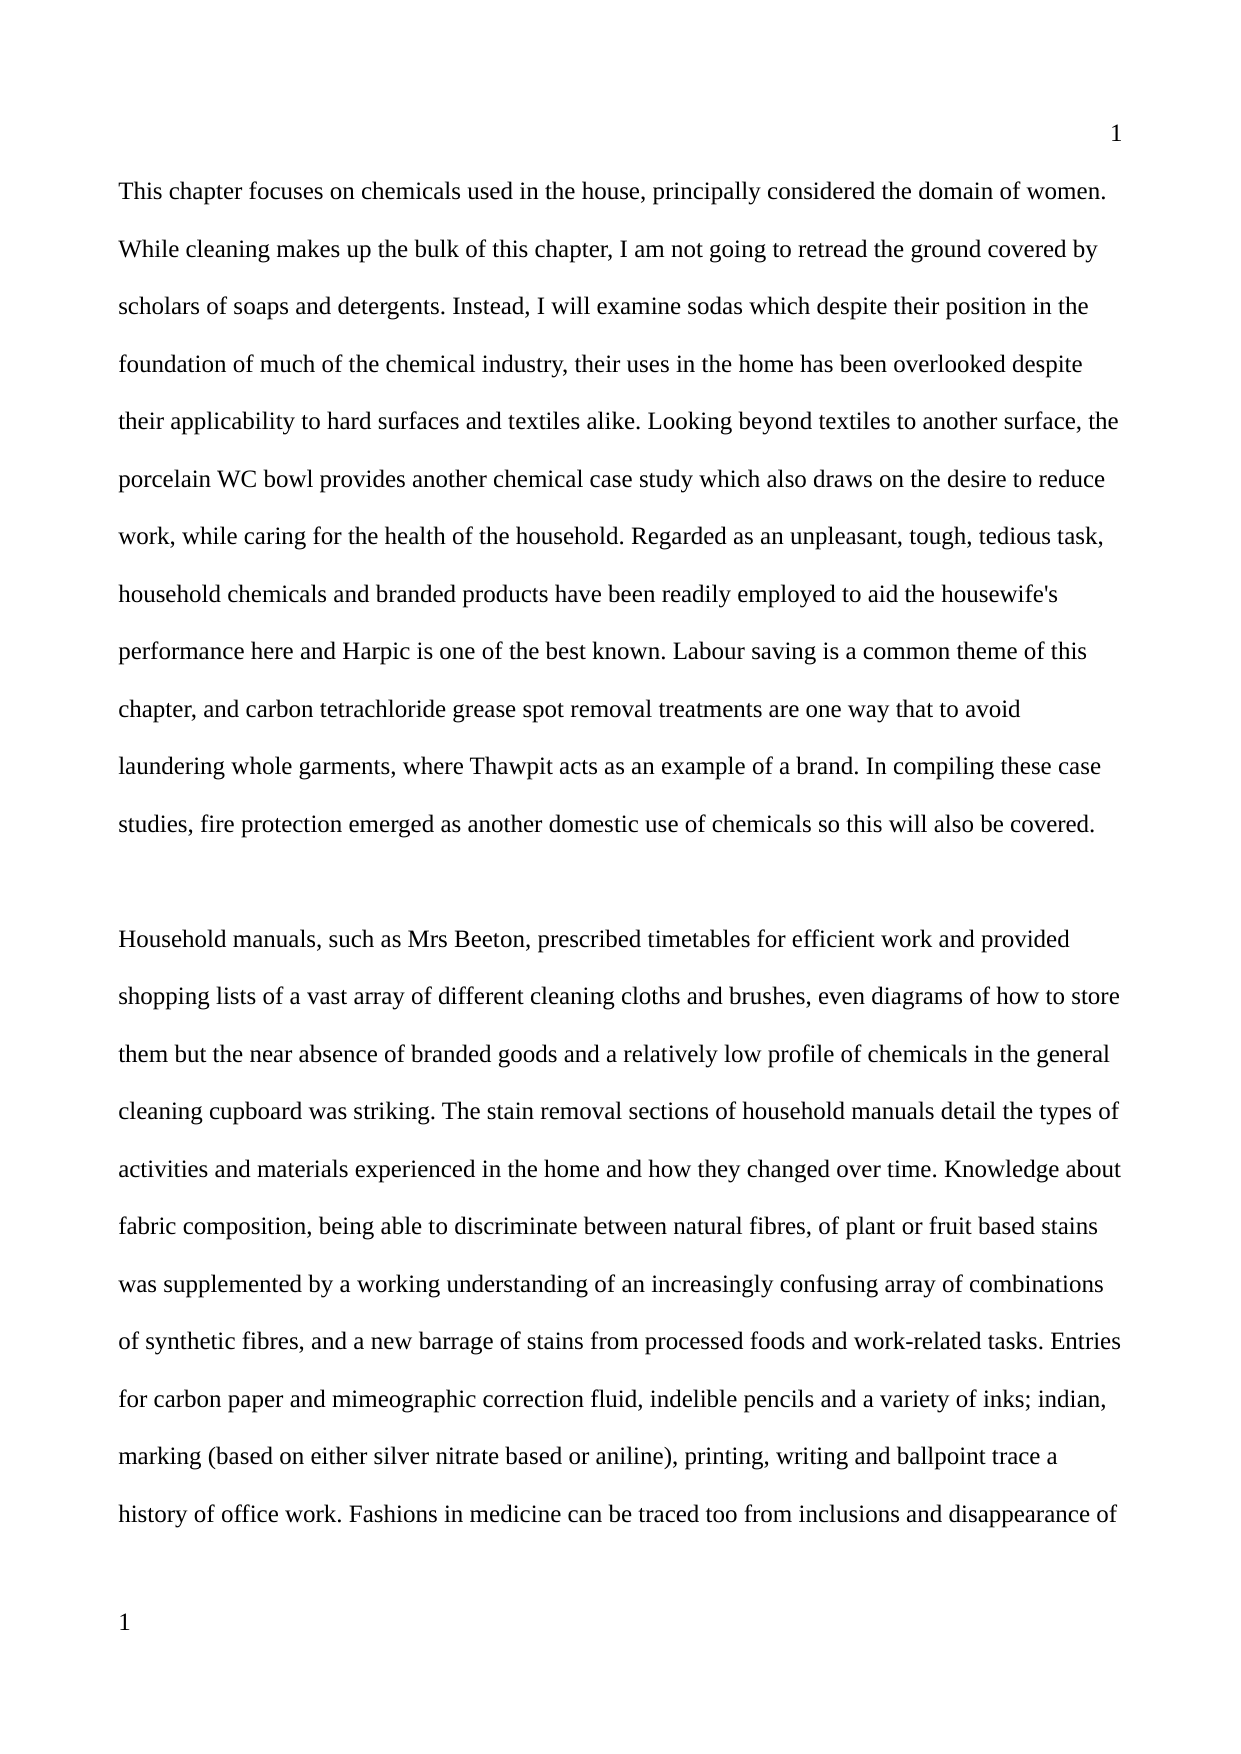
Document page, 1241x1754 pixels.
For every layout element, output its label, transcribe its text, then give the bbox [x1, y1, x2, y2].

text This chapter focuses on chemicals used in the house, principally considered the domain of women. While cleaning makes up the bulk of this chapter, I am not going to retread the ground covered by scholars of soaps and detergents. Instead, I will examine sodas which despite their position in the foundation of much of the chemical industry, their uses in the home has been overlooked despite their applicability to hard surfaces and textiles alike. Looking beyond textiles to another surface, the porcelain WC bowl provides another chemical case study which also draws on the desire to reduce work, while caring for the health of the household. Regarded as an unpleasant, tough, tedious task, household chemicals and branded products have been readily employed to aid the housewife's performance here and Harpic is one of the best known. Labour saving is a common theme of this chapter, and carbon tetrachloride grease spot removal treatments are one way that to avoid laundering whole garments, where Thawpit acts as an example of a brand. In compiling these case studies, fire protection emerged as another domestic use of chemicals so this will also be covered. [118, 176, 1122, 838]
text Household manuals, such as Mrs Beeton, prescribed timetables for efficient work and provided shopping lists of a vast array of different cleaning cloths and brushes, even diagrams of how to store them but the near absence of branded goods and a relatively low profile of chemicals in the general cleaning cupboard was striking. The stain removal sections of household manuals detail the types of activities and materials experienced in the home and how they changed over time. Knowledge about fabric composition, being able to discriminate between natural fibres, of plant or fruit based stains was supplemented by a working understanding of an increasingly confusing array of combinations of synthetic fibres, and a new barrage of stains from processed foods and work-related tasks. Entries for carbon paper and mimeographic correction fluid, indelible pencils and a variety of inks; indian, marking (based on either silver nitrate based or aniline), printing, writing and ballpoint trace a history of office work. Fashions in medicine can be traced too from inclusions and disappearance of [118, 924, 1122, 1528]
